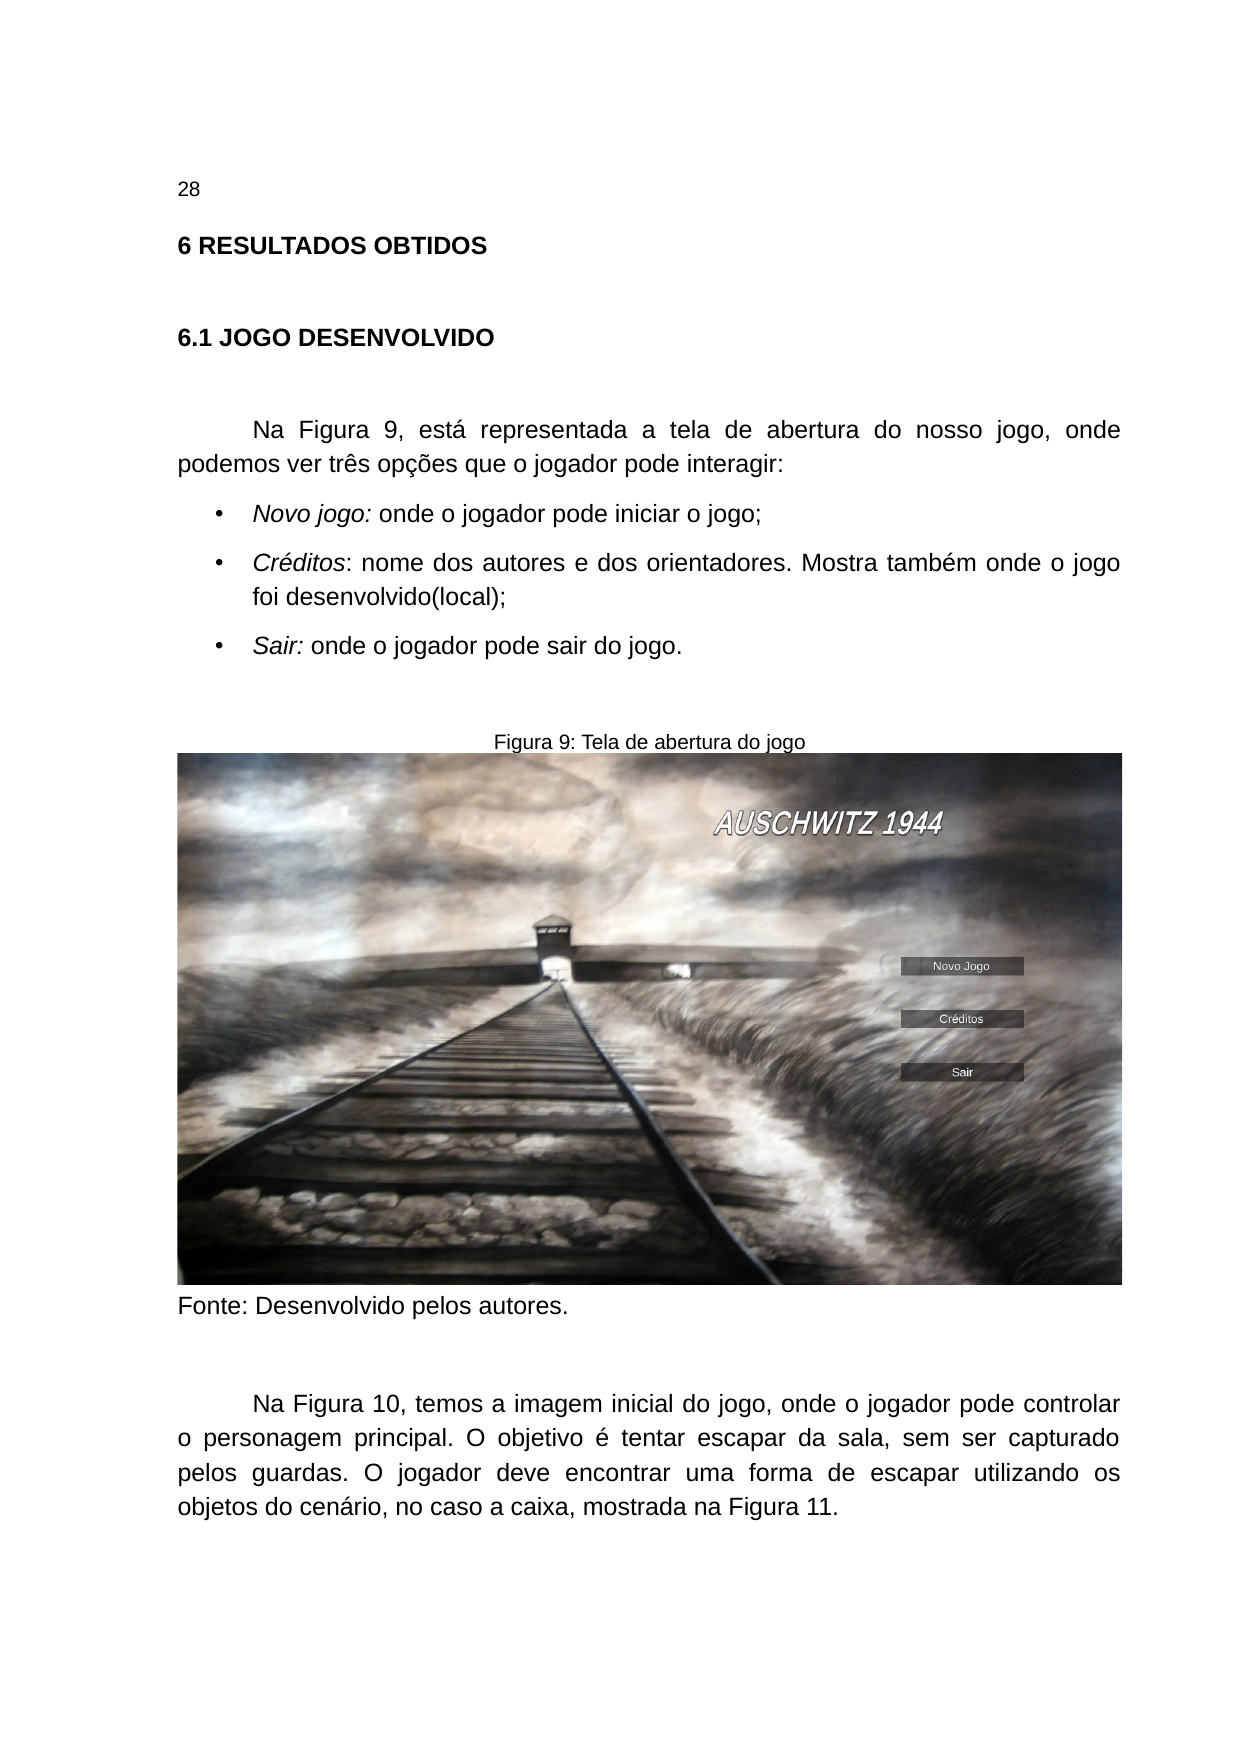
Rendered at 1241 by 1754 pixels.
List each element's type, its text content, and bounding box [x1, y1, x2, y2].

text Fonte: Desenvolvido pelos autores. [177, 1285, 1122, 1319]
subtitle Figura 9: Tela de abertura do jogo [177, 729, 1122, 753]
list Sair: onde o jogador pode sair do jogo. [215, 631, 1122, 660]
list Novo jogo: onde o jogador pode iniciar o jogo; [215, 498, 1122, 527]
subtitle 6.1 JOGO DESENVOLVIDO [177, 323, 1122, 352]
picture [177, 753, 1123, 1285]
text Na Figura 10, temos a imagem inicial do jogo, onde o jogador pode controlar o personagem principal. O objetivo é tentar escapar da sala, sem ser capturado pelos guardas. O jogador deve encontrar uma forma de escapar utilizando os objetos do cenário, no caso a caixa, mostrada na Figura 11. [177, 1389, 1122, 1521]
subtitle 6 RESULTADOS OBTIDOS [177, 231, 1122, 259]
text Na Figura 9, está representada a tela de abertura do nosso jogo, onde podemos ver três opções que o jogador pode interagir: [177, 415, 1122, 478]
list Créditos: nome dos autores e dos orientadores. Mostra também onde o jogo foi desenvolvido(local); [215, 548, 1122, 611]
